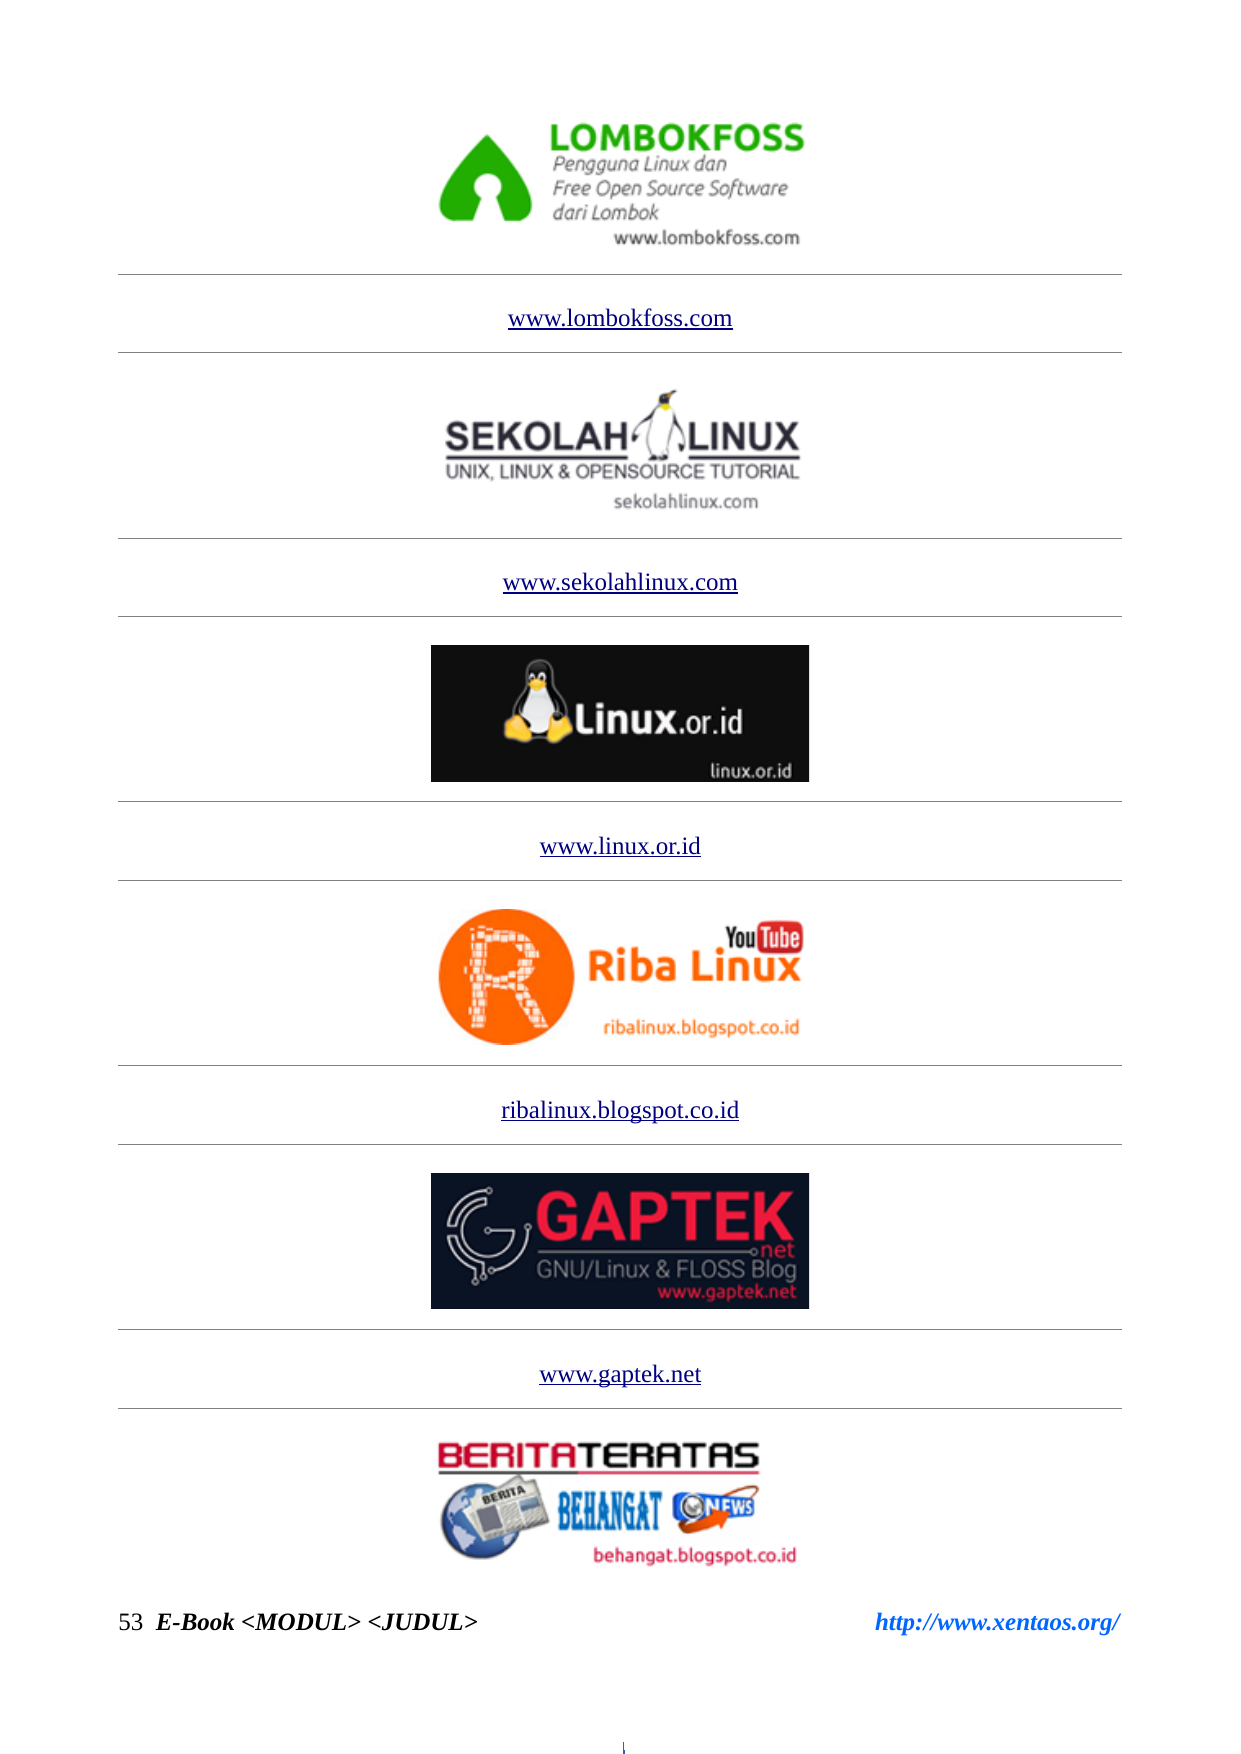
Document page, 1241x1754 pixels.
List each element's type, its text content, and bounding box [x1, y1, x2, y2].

text www.gaptek.net [118, 1359, 1122, 1387]
picture [431, 645, 810, 782]
picture [431, 118, 810, 254]
picture [431, 1173, 810, 1309]
text ribalinux.blogspot.co.id [118, 1095, 1122, 1124]
picture [431, 909, 810, 1045]
picture [431, 382, 810, 518]
picture [431, 1437, 810, 1573]
text www.sekolahlinux.com [118, 567, 1122, 596]
text www.linux.or.id [118, 831, 1122, 860]
text www.lombokfoss.com [118, 303, 1122, 332]
